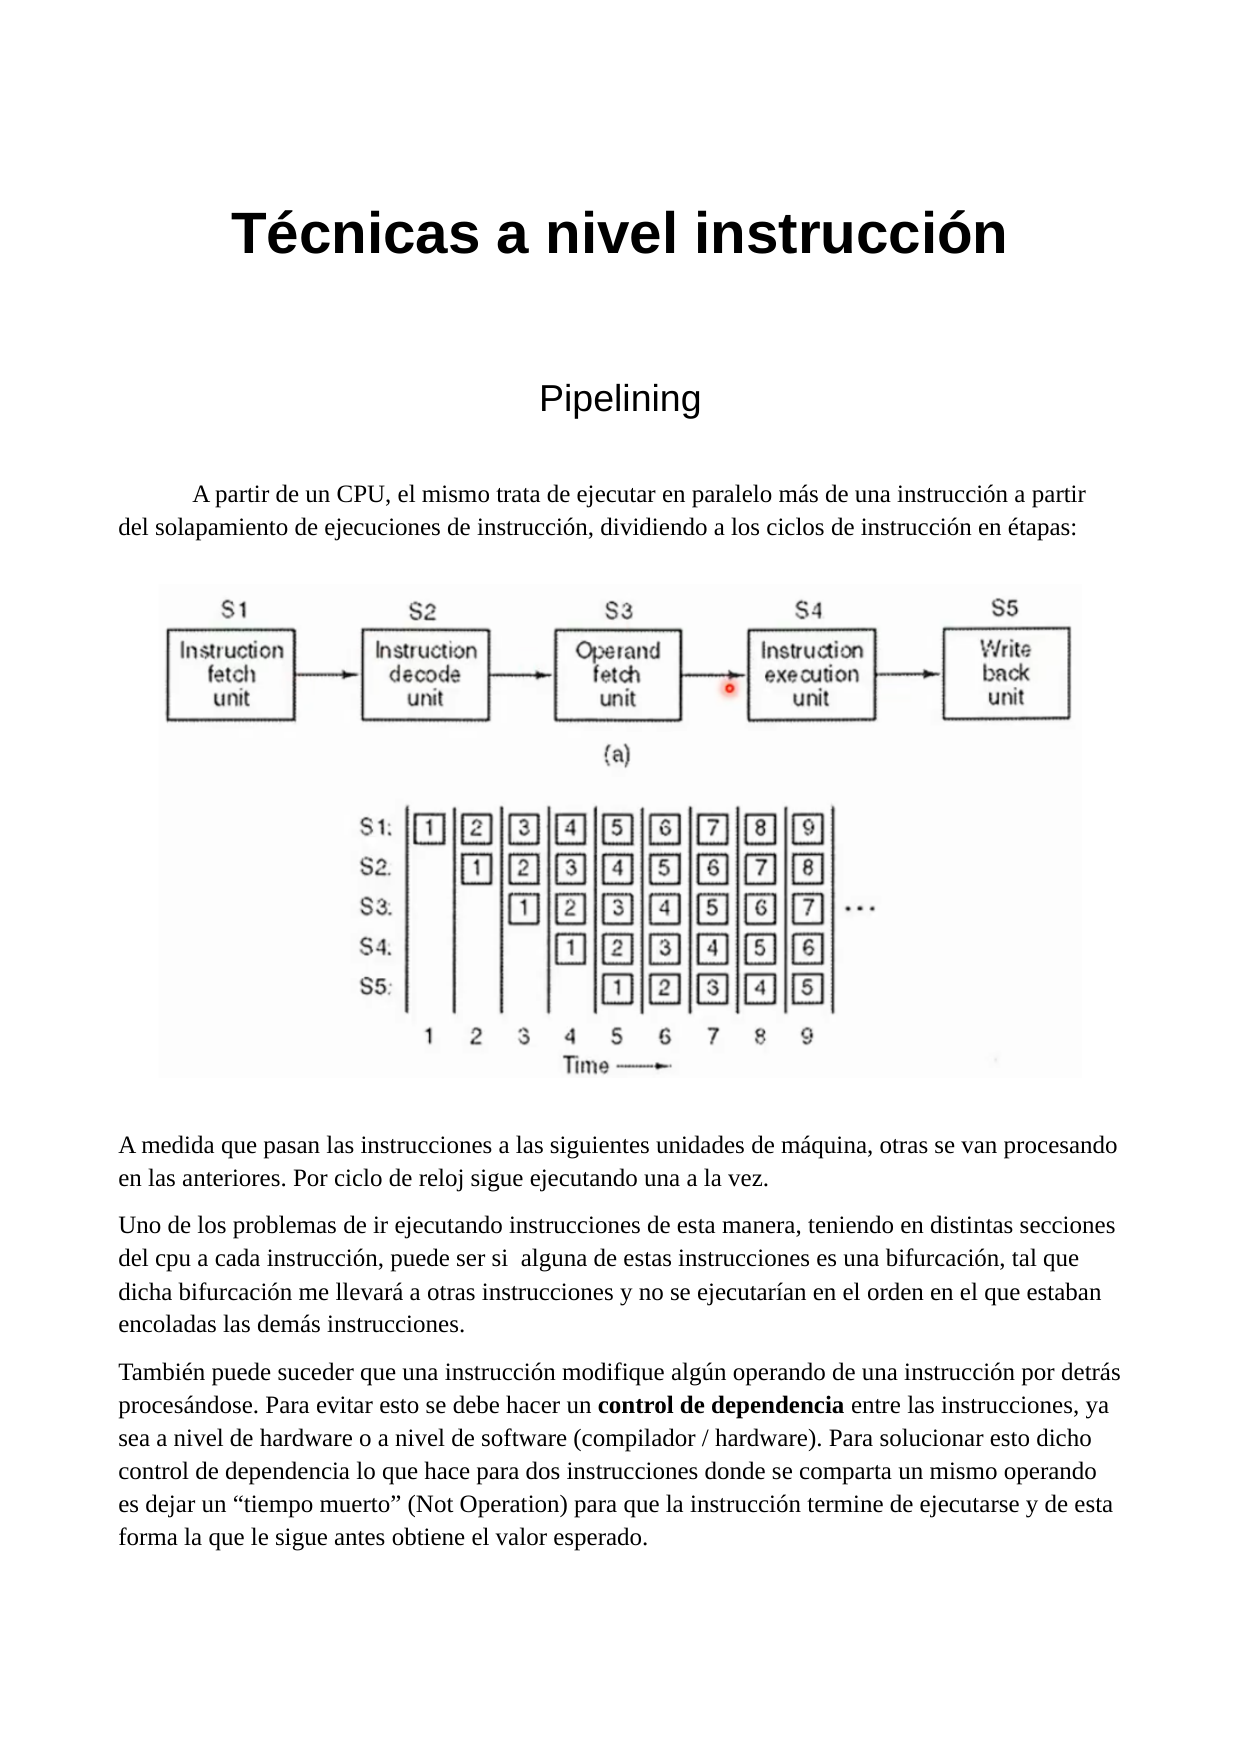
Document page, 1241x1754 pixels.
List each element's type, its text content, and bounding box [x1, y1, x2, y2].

subtitle Pipelining [118, 376, 1122, 419]
text A partir de un CPU, el mismo trata de ejecutar en paralelo más de una instrucción a partir del solapamiento de ejecuciones de instrucción, dividiendo a los ciclos de instrucción en étapas: [118, 479, 1122, 541]
picture [158, 584, 1082, 1078]
title Técnicas a nivel instrucción [118, 199, 1122, 266]
text A medida que pasan las instrucciones a las siguientes unidades de máquina, otras se van procesando en las anteriores. Por ciclo de reloj sigue ejecutando una a la vez. [118, 1130, 1122, 1192]
text También puede suceder que una instrucción modifique algún operando de una instrucción por detrás procesándose. Para evitar esto se debe hacer un control de dependencia entre las instrucciones, ya sea a nivel de hardware o a nivel de software (compilador / hardware). Para solucionar esto dicho control de dependencia lo que hace para dos instrucciones donde se comparta un mismo operando es dejar un “tiempo muerto” (Not Operation) para que la instrucción termine de ejecutarse y de esta forma la que le sigue antes obtiene el valor esperado. [118, 1357, 1122, 1551]
text Uno de los problemas de ir ejecutando instrucciones de esta manera, teniendo en distintas secciones del cpu a cada instrucción, puede ser si alguna de estas instrucciones es una bifurcación, tal que dicha bifurcación me llevará a otras instrucciones y no se ejecutarían en el orden en el que estaban encoladas las demás instrucciones. [118, 1211, 1122, 1338]
